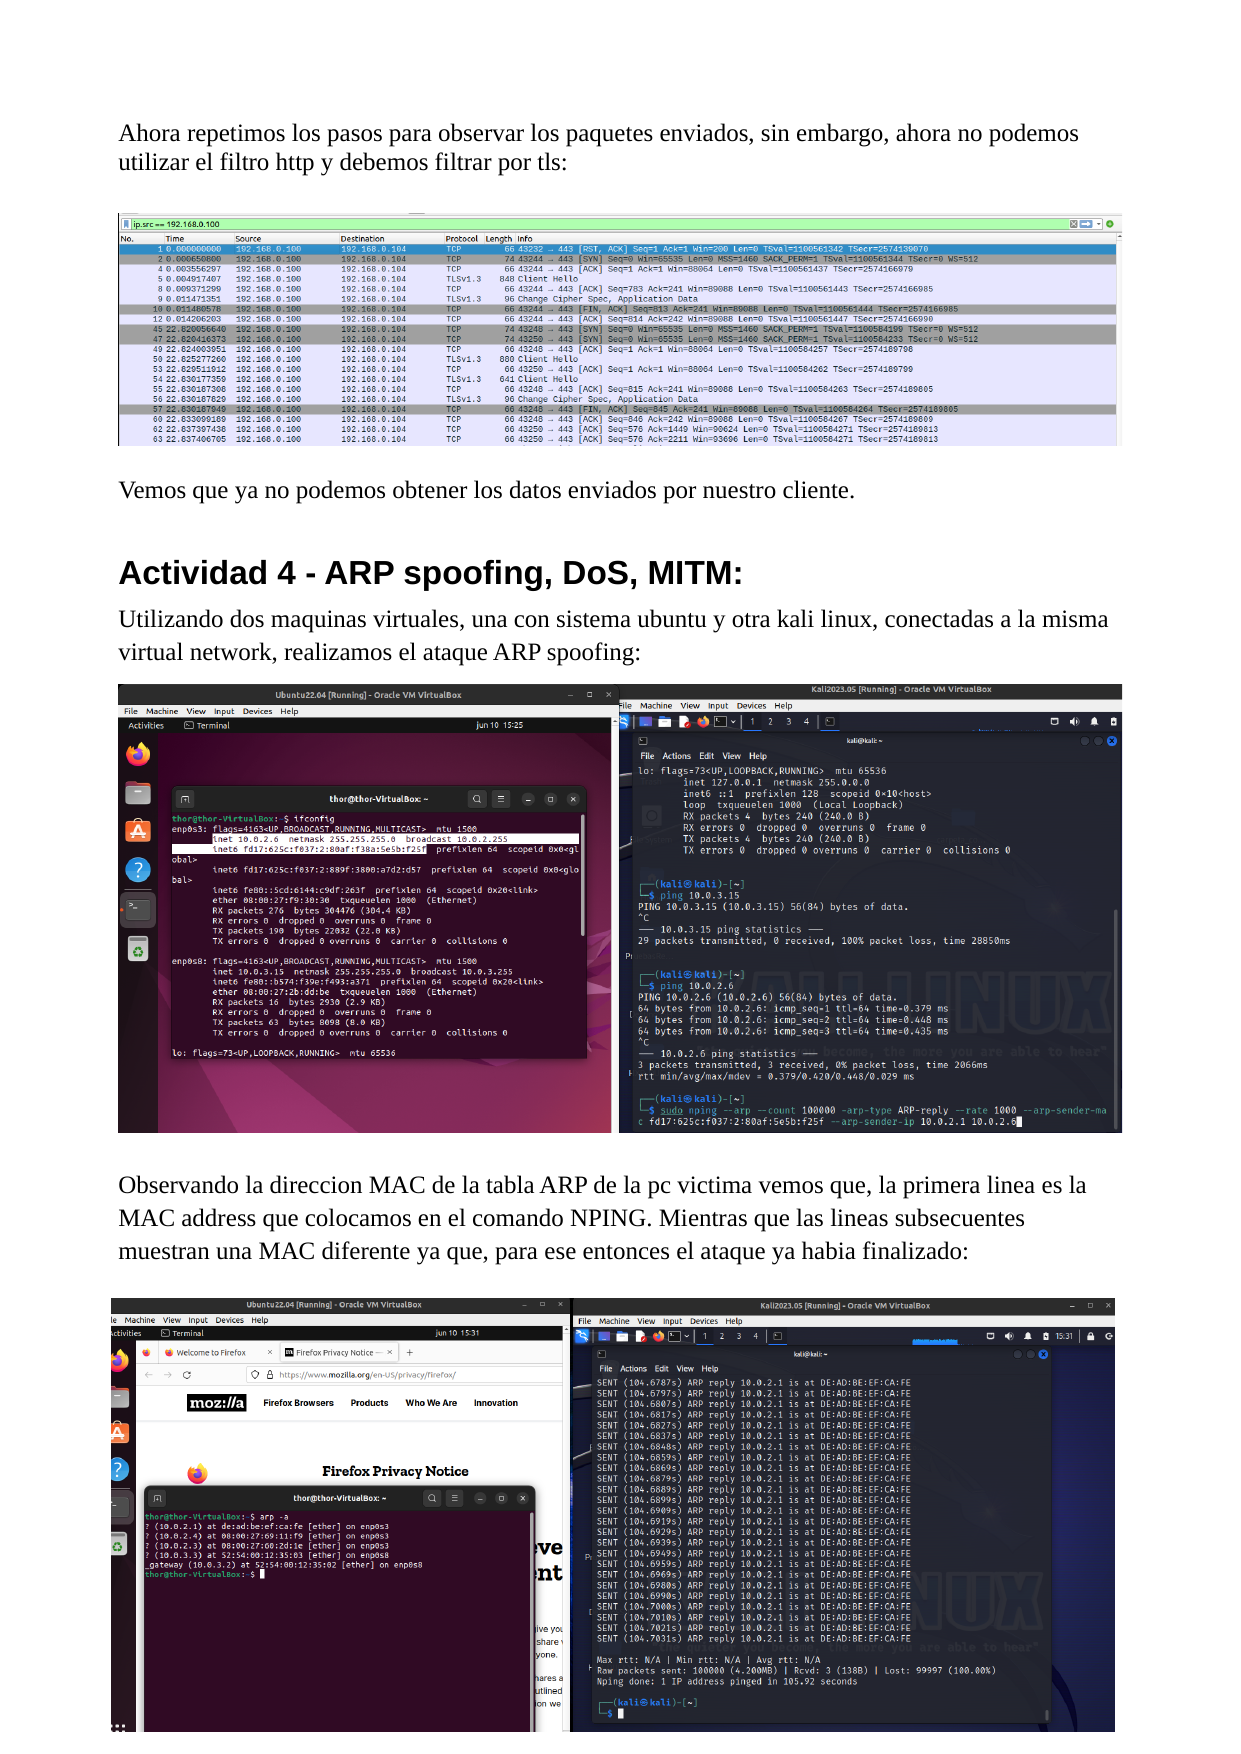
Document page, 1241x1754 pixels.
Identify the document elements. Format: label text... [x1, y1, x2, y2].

subtitle Actividad 4 - ARP spoofing, DoS, MITM: [118, 553, 1122, 592]
picture [111, 1298, 1115, 1732]
text Ahora repetimos los pasos para observar los paquetes enviados, sin embargo, ahora no podemos utilizar el filtro http y debemos filtrar por tls: [118, 118, 1122, 176]
text Observando la direccion MAC de la tabla ARP de la pc victima vemos que, la primera linea es la MAC address que colocamos en el comando NPING. Mientras que las lineas subsecuentes muestran una MAC diferente ya que, para ese entonces el ataque ya habia finalizado: [118, 1133, 1122, 1298]
picture [118, 213, 1123, 446]
picture [118, 684, 1123, 1133]
text Utilizando dos maquinas virtuales, una con sistema ubuntu y otra kali linux, conectadas a la misma virtual network, realizamos el ataque ARP spoofing: [118, 604, 1122, 666]
text Vemos que ya no podemos obtener los datos enviados por nuestro cliente. [118, 475, 1122, 503]
